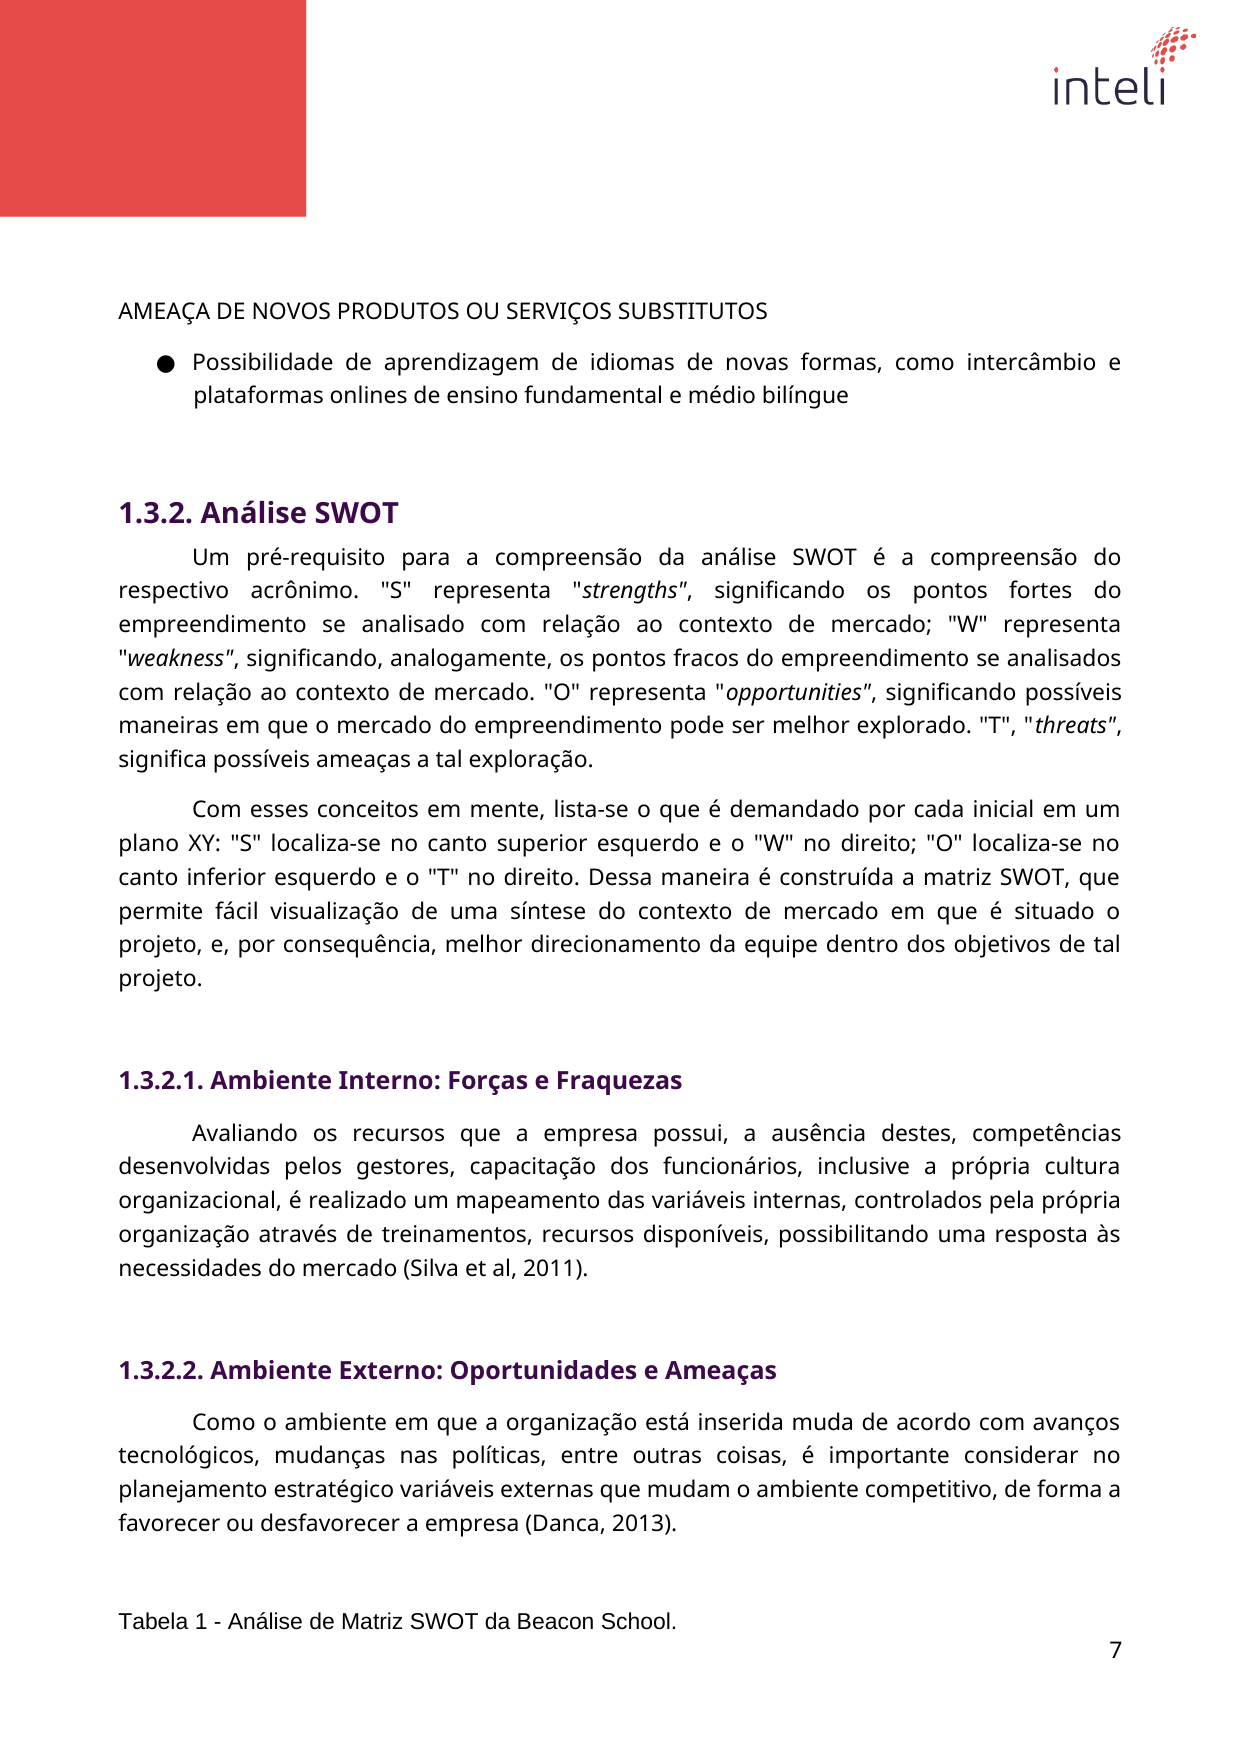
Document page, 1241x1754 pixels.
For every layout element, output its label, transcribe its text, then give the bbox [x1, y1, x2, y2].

text Com esses conceitos em mente, lista-se o que é demandado por cada inicial em um plano XY: "S" localiza-se no canto superior esquerdo e o "W" no direito; "O" localiza-se no canto inferior esquerdo e o "T" no direito. Dessa maneira é construída a matriz SWOT, que permite fácil visualização de uma síntese do contexto de mercado em que é situado o projeto, e, por consequência, melhor direcionamento da equipe dentro dos objetivos de tal projeto. [118, 793, 1122, 993]
text AMEAÇA DE NOVOS PRODUTOS OU SERVIÇOS SUBSTITUTOS [118, 295, 1122, 326]
picture [1054, 27, 1197, 105]
text Um pré-requisito para a compreensão da análise SWOT é a compreensão do respectivo acrônimo. "S" representa "strengths", significando os pontos fortes do empreendimento se analisado com relação ao contexto de mercado; "W" representa "weakness", significando, analogamente, os pontos fracos do empreendimento se analisados com relação ao contexto de mercado. "O" representa "opportunities", significando possíveis maneiras em que o mercado do empreendimento pode ser melhor explorado. "T", "threats", significa possíveis ameaças a tal exploração. [118, 541, 1122, 774]
text 1.3.2.2. Ambiente Externo: Oportunidades e Ameaças [118, 1352, 1122, 1386]
subtitle 1.3.2. Análise SWOT [118, 492, 1122, 532]
text Tabela 1 - Análise de Matriz SWOT da Beacon School. [118, 1608, 1122, 1634]
list Possibilidade de aprendizagem de idiomas de novas formas, como intercâmbio e plataformas onlines de ensino fundamental e médio bilíngue [156, 345, 1122, 410]
text Como o ambiente em que a organização está inserida muda de acordo com avanços tecnológicos, mudanças nas políticas, entre outras coisas, é importante considerar no planejamento estratégico variáveis externas que mudam o ambiente competitivo, de forma a favorecer ou desfavorecer a empresa (Danca, 2013). [118, 1406, 1122, 1538]
text 1.3.2.1. Ambiente Interno: Forças e Fraquezas [118, 1063, 1122, 1097]
picture [0, 0, 307, 217]
text Avaliando os recursos que a empresa possui, a ausência destes, competências desenvolvidas pelos gestores, capacitação dos funcionários, inclusive a própria cultura organizacional, é realizado um mapeamento das variáveis internas, controlados pela própria organização através de treinamentos, recursos disponíveis, possibilitando uma resposta às necessidades do mercado (Silva et al, 2011). [118, 1116, 1122, 1283]
